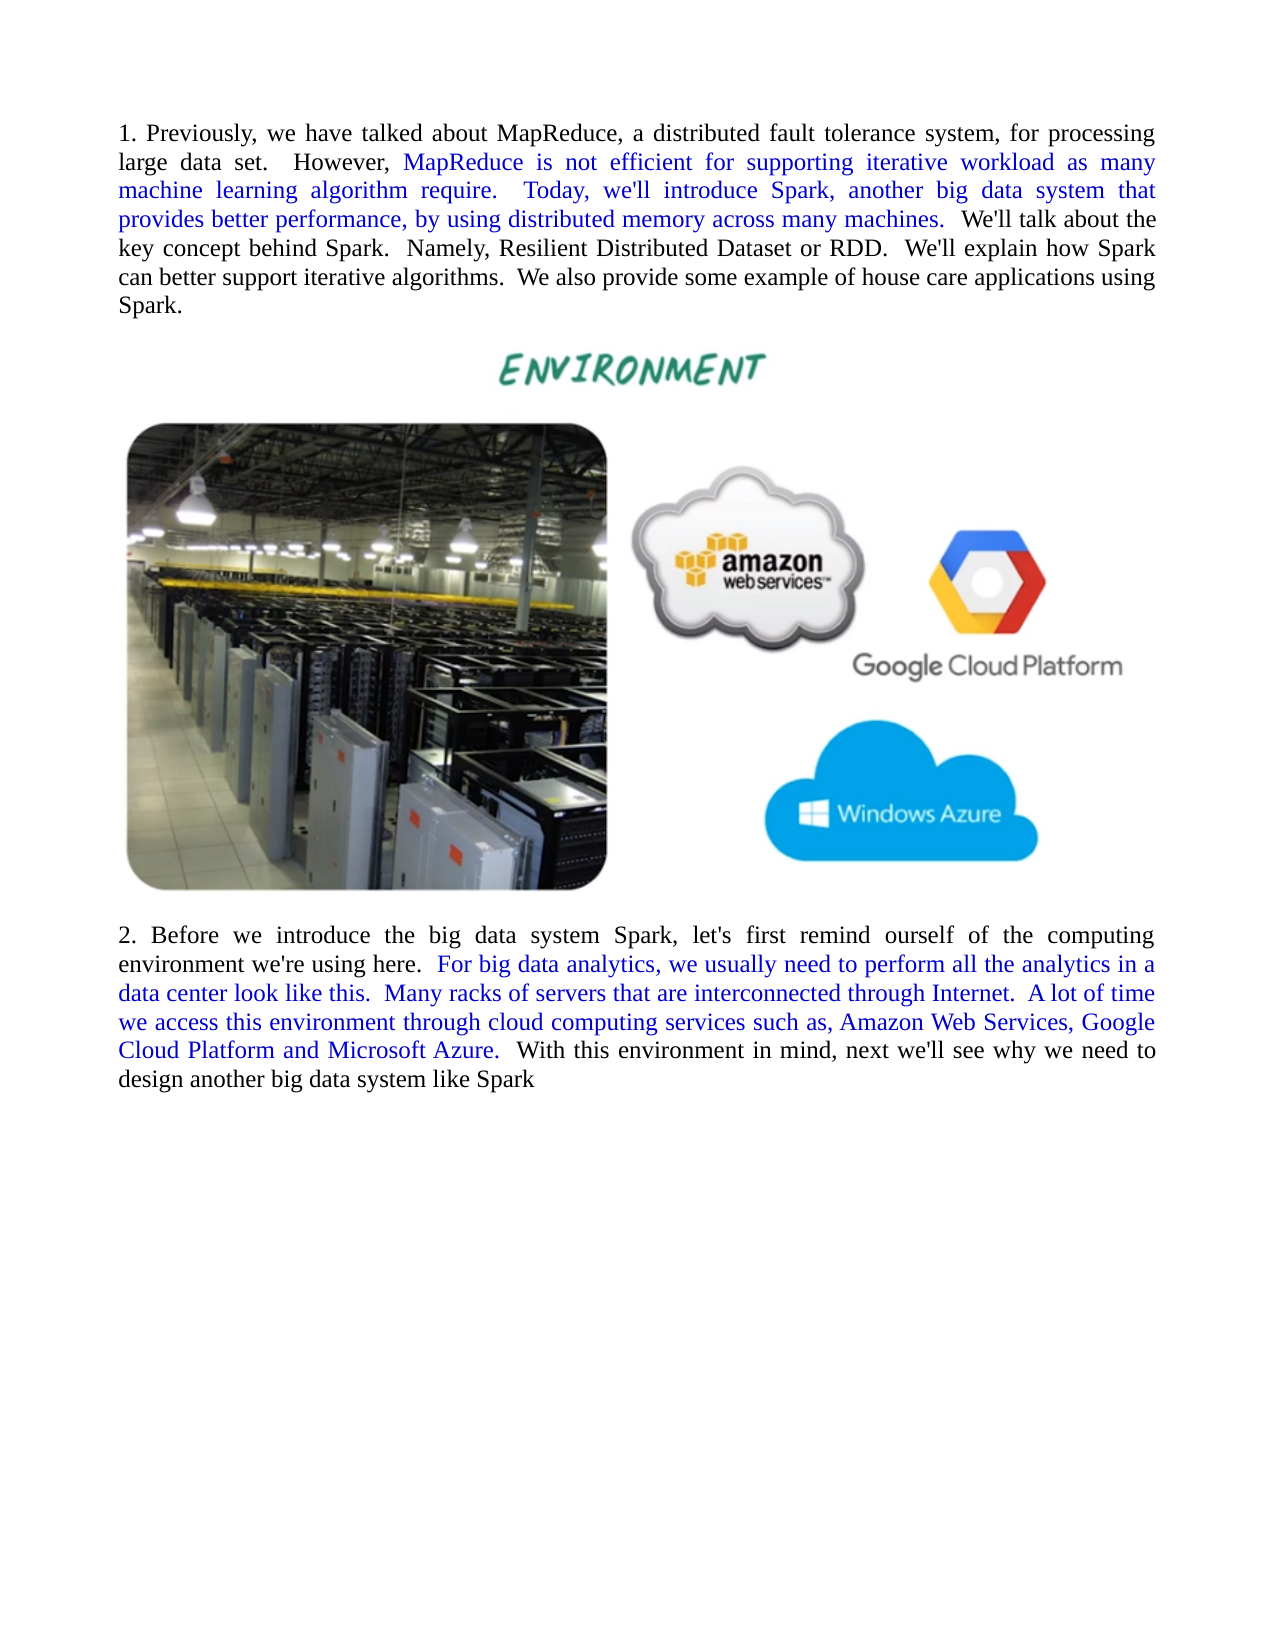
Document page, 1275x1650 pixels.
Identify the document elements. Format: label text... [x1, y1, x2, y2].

picture [118, 348, 1157, 892]
text 2. Before we introduce the big data system Spark, let's first remind ourself of the computing environment we're using here. For big data analytics, we usually need to perform all the analytics in a data center look like this. Many racks of servers that are interconnected through Internet. A lot of time we access this environment through cloud computing services such as, Amazon Web Services, Google Cloud Platform and Microsoft Azure. With this environment in mind, next we'll see why we need to design another big data system like Spark [118, 920, 1157, 1093]
text 1. Previously, we have talked about MapReduce, a distributed fault tolerance system, for processing large data set. However, MapReduce is not efficient for supporting iterative workload as many machine learning algorithm require. Today, we'll introduce Spark, another big data system that provides better performance, by using distributed memory across many machines. We'll talk about the key concept behind Spark. Namely, Resilient Distributed Dataset or RDD. We'll explain how Spark can better support iterative algorithms. We also provide some example of house care applications using Spark. [118, 118, 1157, 319]
